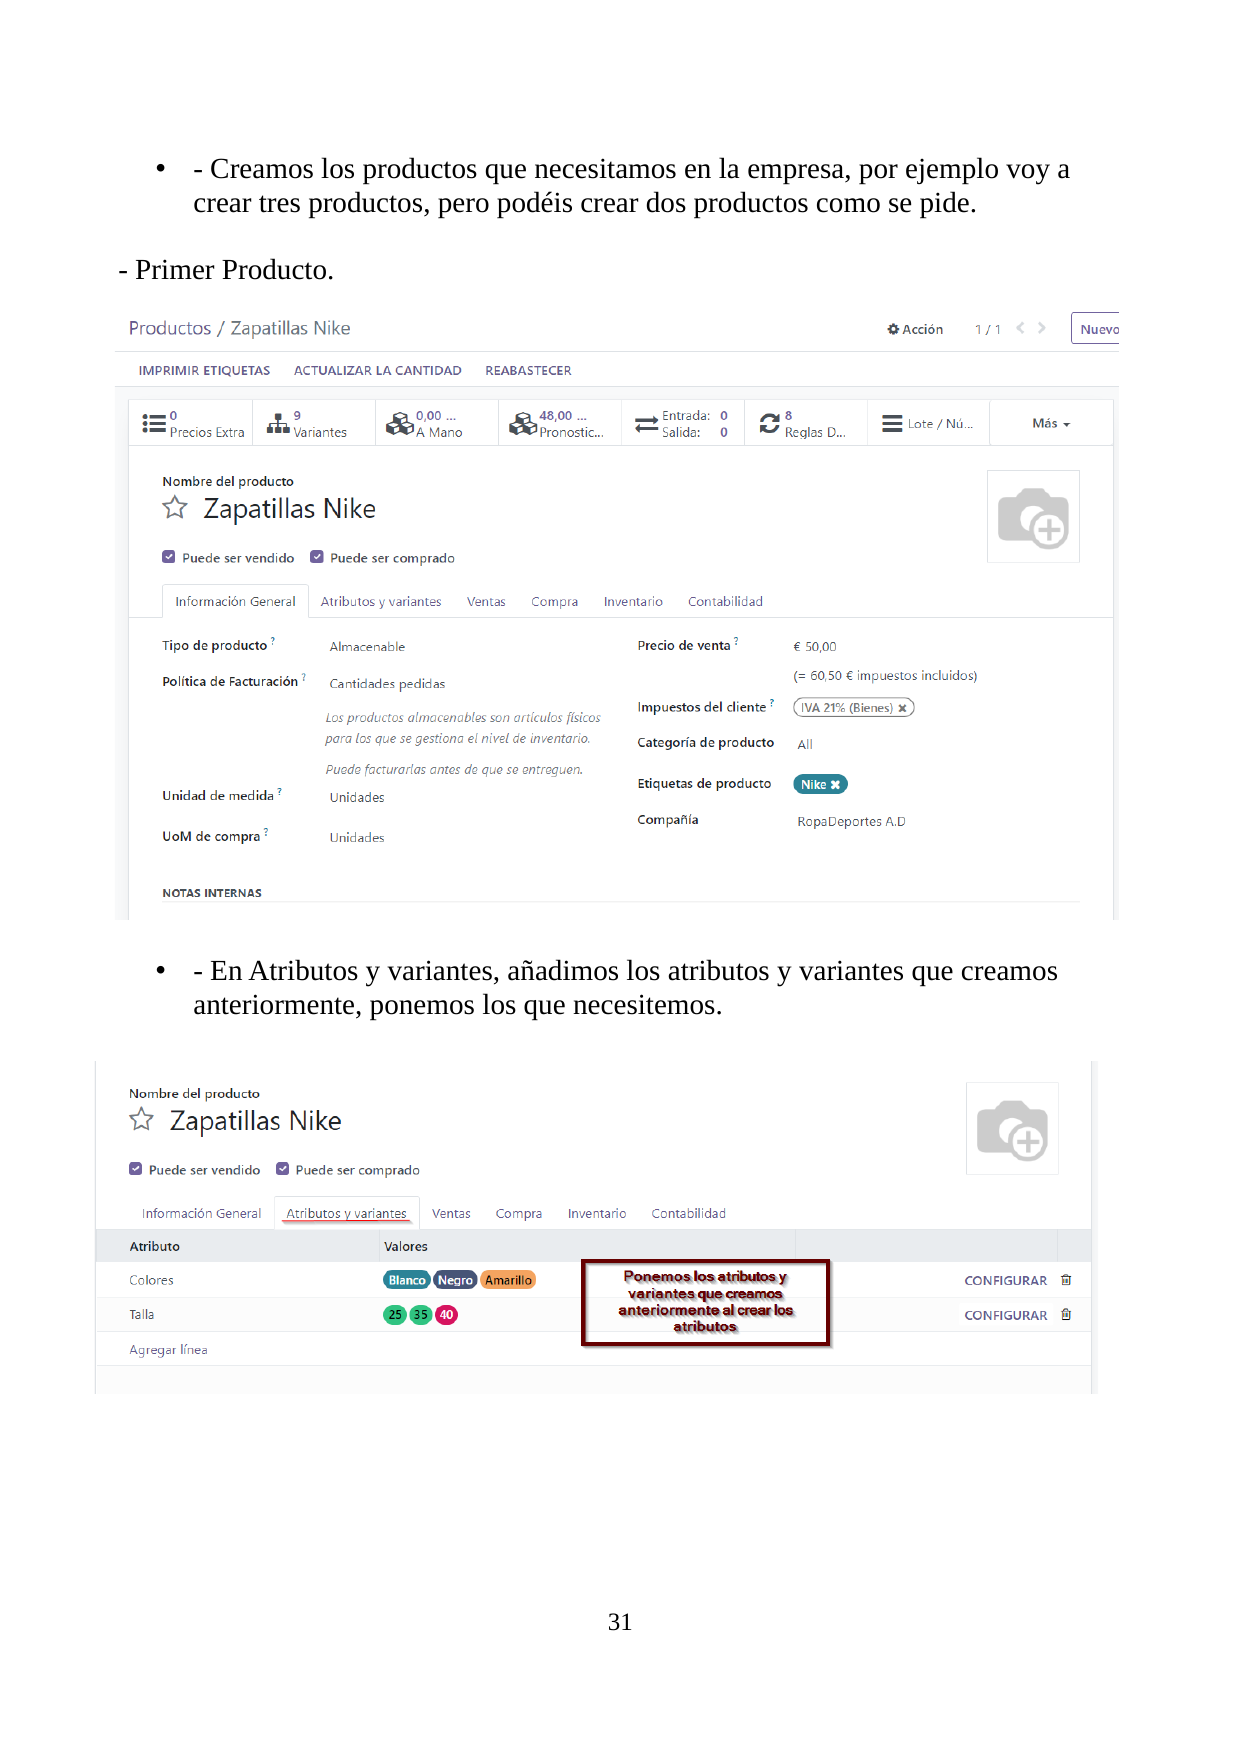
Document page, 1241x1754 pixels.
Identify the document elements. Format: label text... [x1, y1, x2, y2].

picture [94, 1061, 1099, 1394]
text - Primer Producto. [118, 252, 1122, 286]
list - En Atributos y variantes, añadimos los atributos y variantes que creamos anteriormente, ponemos los que necesitemos. [156, 953, 1122, 1021]
list - Creamos los productos que necesitamos en la empresa, por ejemplo voy a crear tres productos, pero podéis crear dos productos como se pide. [156, 152, 1122, 219]
picture [114, 307, 1119, 920]
